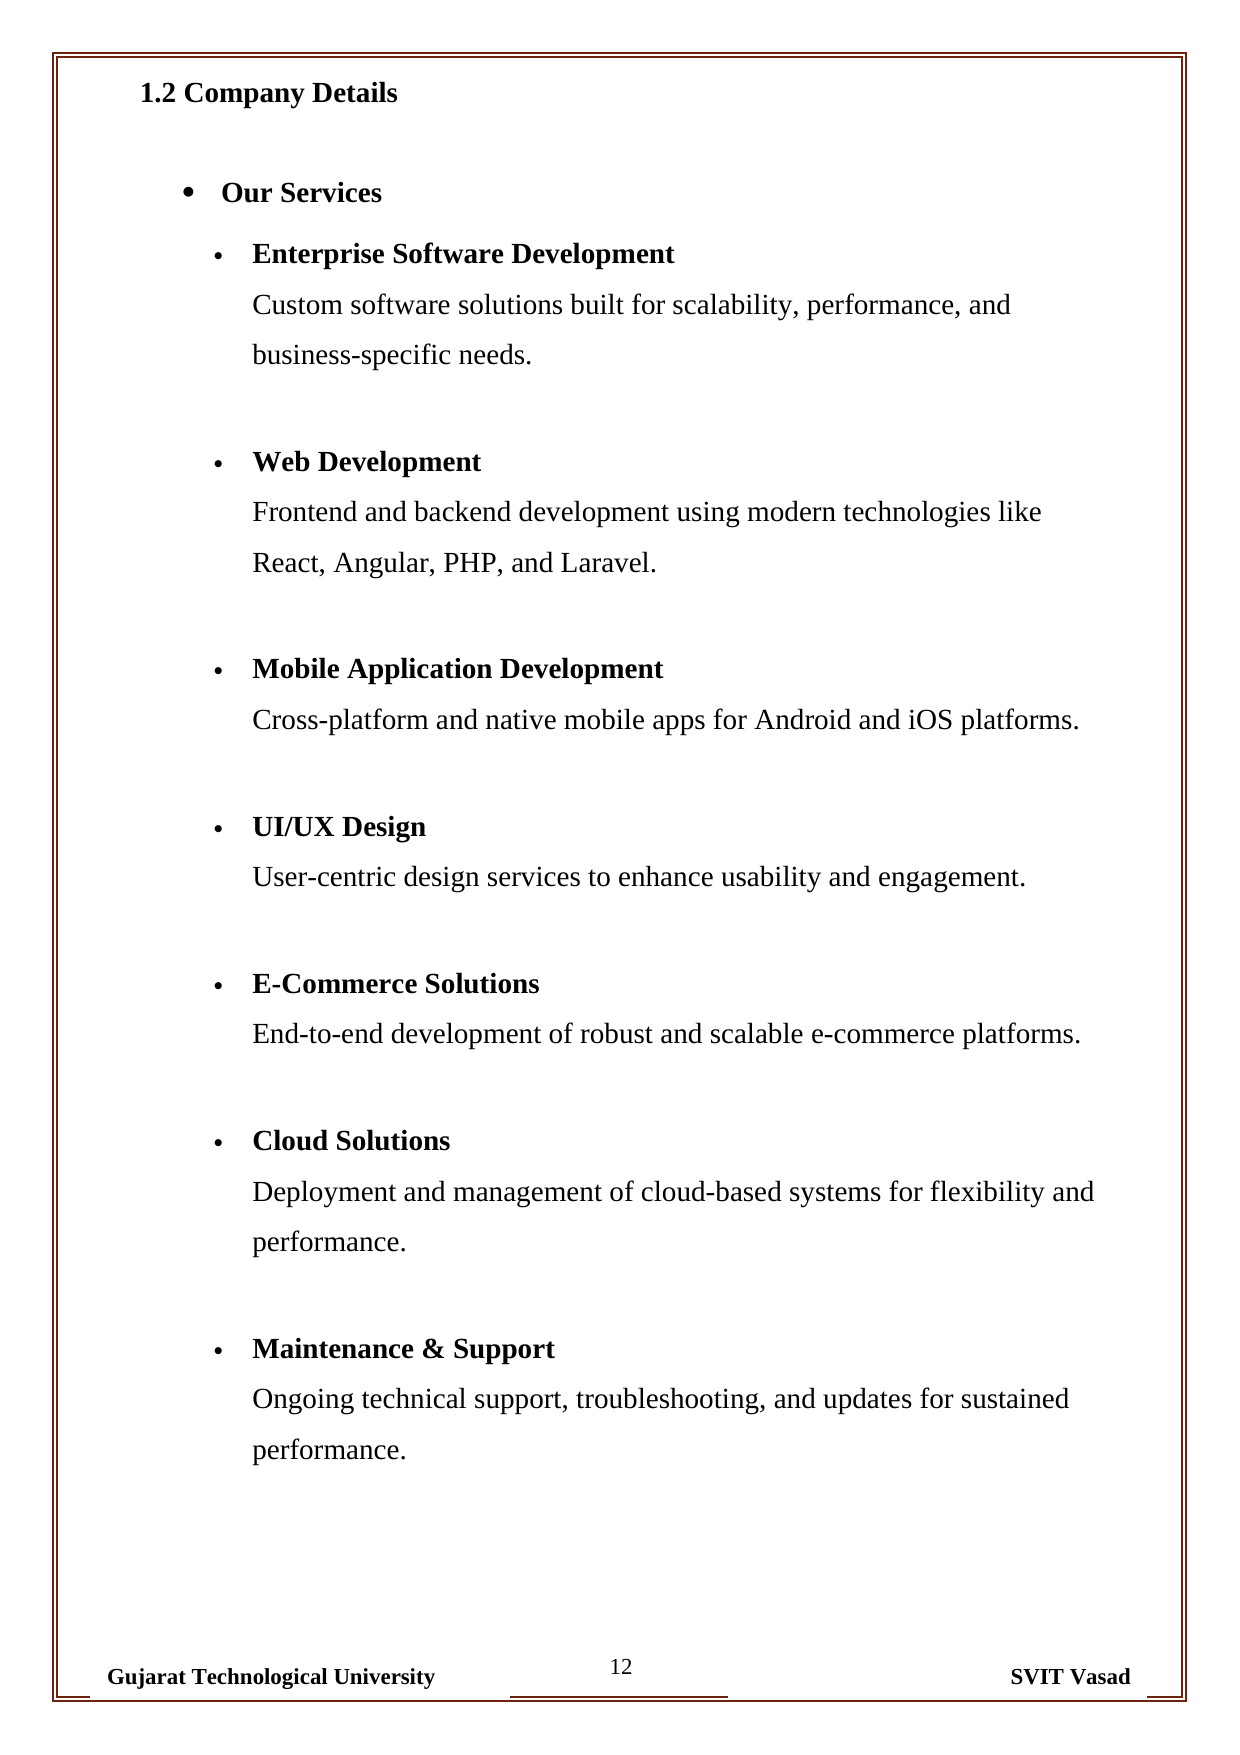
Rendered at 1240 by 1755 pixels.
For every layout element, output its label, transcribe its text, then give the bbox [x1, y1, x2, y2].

list Company Details [139, 75, 1102, 108]
list Enterprise Software Development Custom software solutions built for scalability, performance, and business-specific needs. [214, 236, 1102, 410]
list Web Development Frontend and backend development using modern technologies like React, Angular, PHP, and Laravel. [214, 444, 1102, 618]
list UI/UX Design User-centric design services to enhance usability and engagement. [214, 809, 1102, 932]
list Maintenance & Support Ongoing technical support, troubleshooting, and updates for sustained performance. [214, 1331, 1102, 1465]
list Our Services [183, 176, 1102, 209]
list Cloud Solutions Deployment and management of cloud-based systems for flexibility and performance. [214, 1123, 1102, 1297]
list Mobile Application Development Cross-platform and native mobile apps for Android and iOS platforms. [214, 652, 1102, 775]
list E-Commerce Solutions End-to-end development of robust and scalable e-commerce platforms. [214, 966, 1102, 1089]
